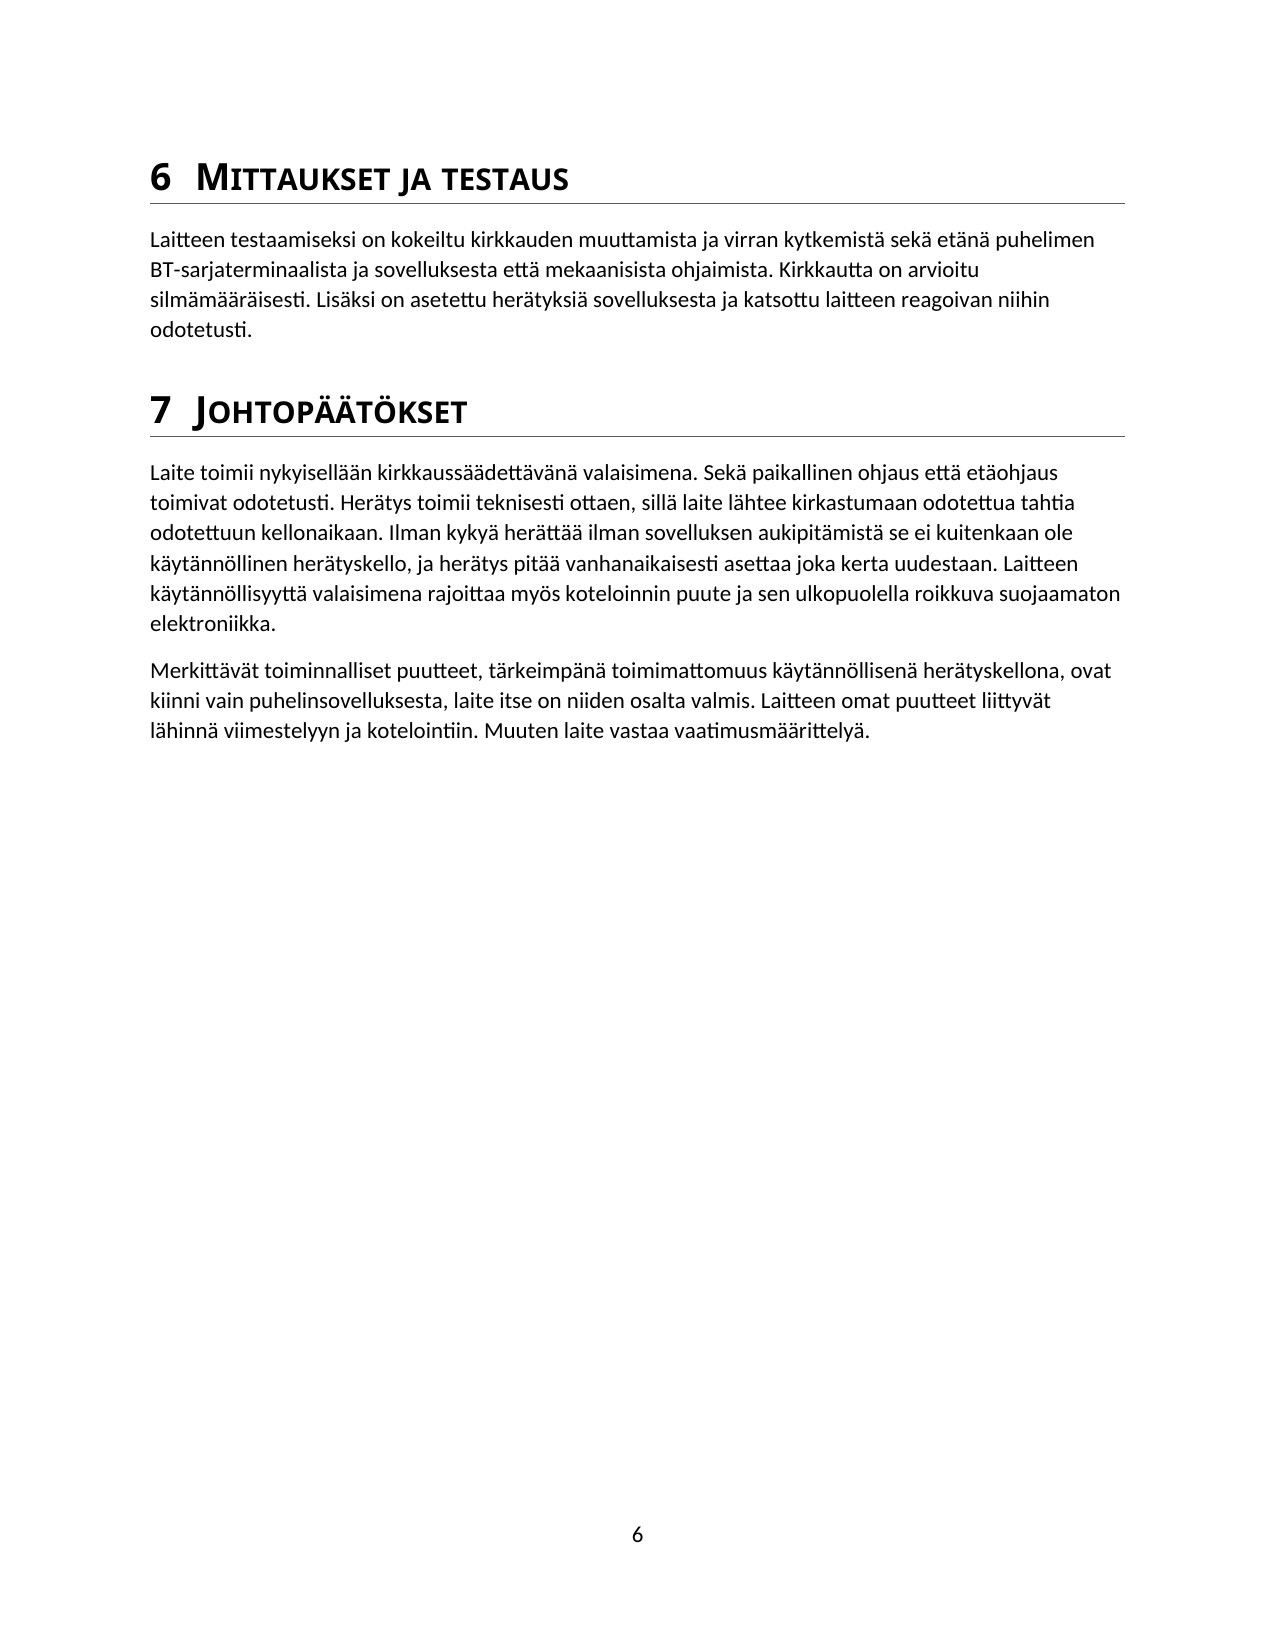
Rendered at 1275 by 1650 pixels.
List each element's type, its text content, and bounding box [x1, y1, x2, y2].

text Laitteen testaamiseksi on kokeiltu kirkkauden muuttamista ja virran kytkemistä sekä etänä puhelimen BT-sarjaterminaalista ja sovelluksesta että mekaanisista ohjaimista. Kirkkautta on arvioitu silmämääräisesti. Lisäksi on asetettu herätyksiä sovelluksesta ja katsottu laitteen reagoivan niihin odotetusti. [150, 225, 1125, 343]
text Merkittävät toiminnalliset puutteet, tärkeimpänä toimimattomuus käytännöllisenä herätyskellona, ovat kiinni vain puhelinsovelluksesta, laite itse on niiden osalta valmis. Laitteen omat puutteet liittyvät lähinnä viimestelyyn ja kotelointiin. Muuten laite vastaa vaatimusmäärittelyä. [150, 656, 1125, 744]
subtitle Mittaukset ja testaus [150, 150, 1125, 203]
text Laite toimii nykyisellään kirkkaussäädettävänä valaisimena. Sekä paikallinen ohjaus että etäohjaus toimivat odotetusti. Herätys toimii teknisesti ottaen, sillä laite lähtee kirkastumaan odotettua tahtia odotettuun kellonaikaan. Ilman kykyä herättää ilman sovelluksen aukipitämistä se ei kuitenkaan ole käytännöllinen herätyskello, ja herätys pitää vanhanaikaisesti asettaa joka kerta uudestaan. Laitteen käytännöllisyyttä valaisimena rajoittaa myös koteloinnin puute ja sen ulkopuolella roikkuva suojaamaton elektroniikka. [150, 458, 1125, 637]
subtitle Johtopäätökset [150, 383, 1125, 436]
